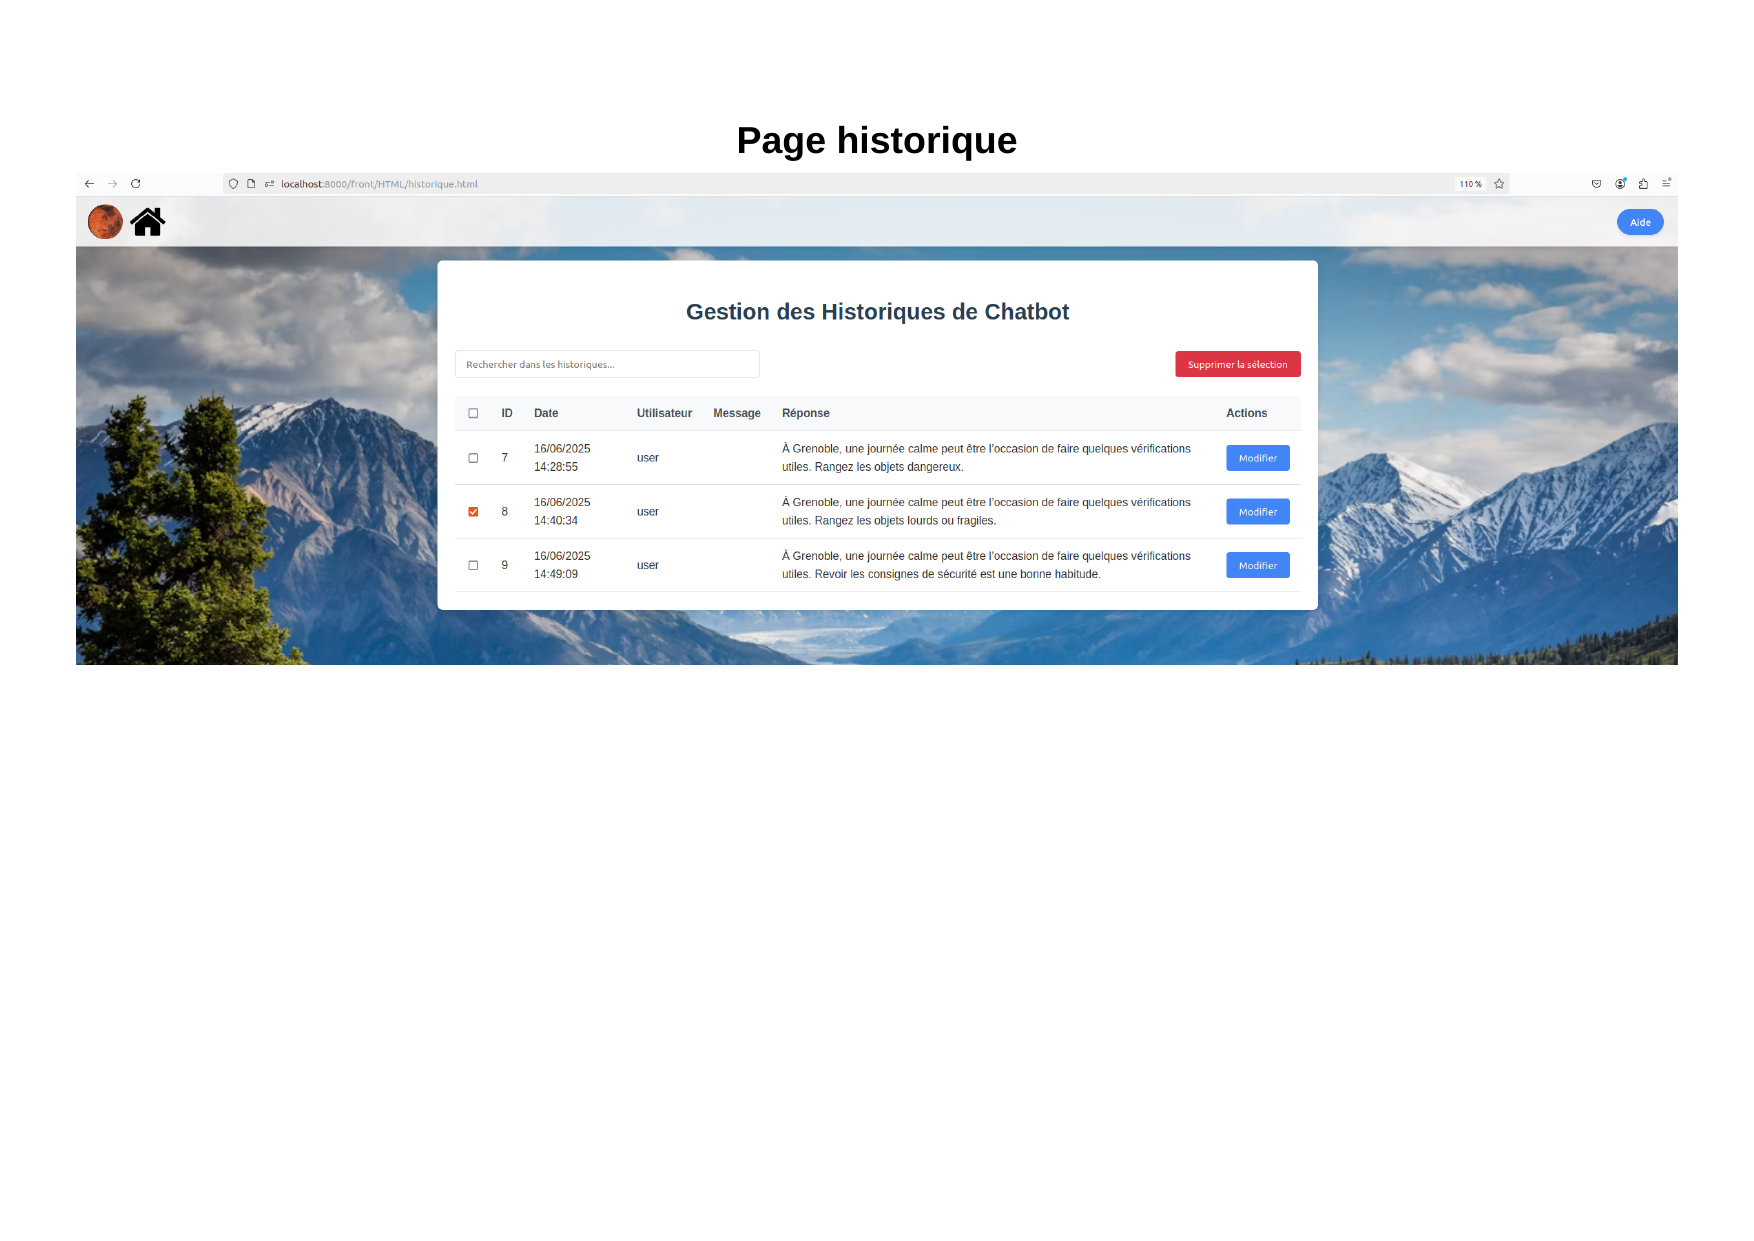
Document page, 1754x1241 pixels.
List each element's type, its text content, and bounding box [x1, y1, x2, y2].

picture [76, 173, 1678, 665]
subtitle Page historique [118, 118, 1636, 161]
